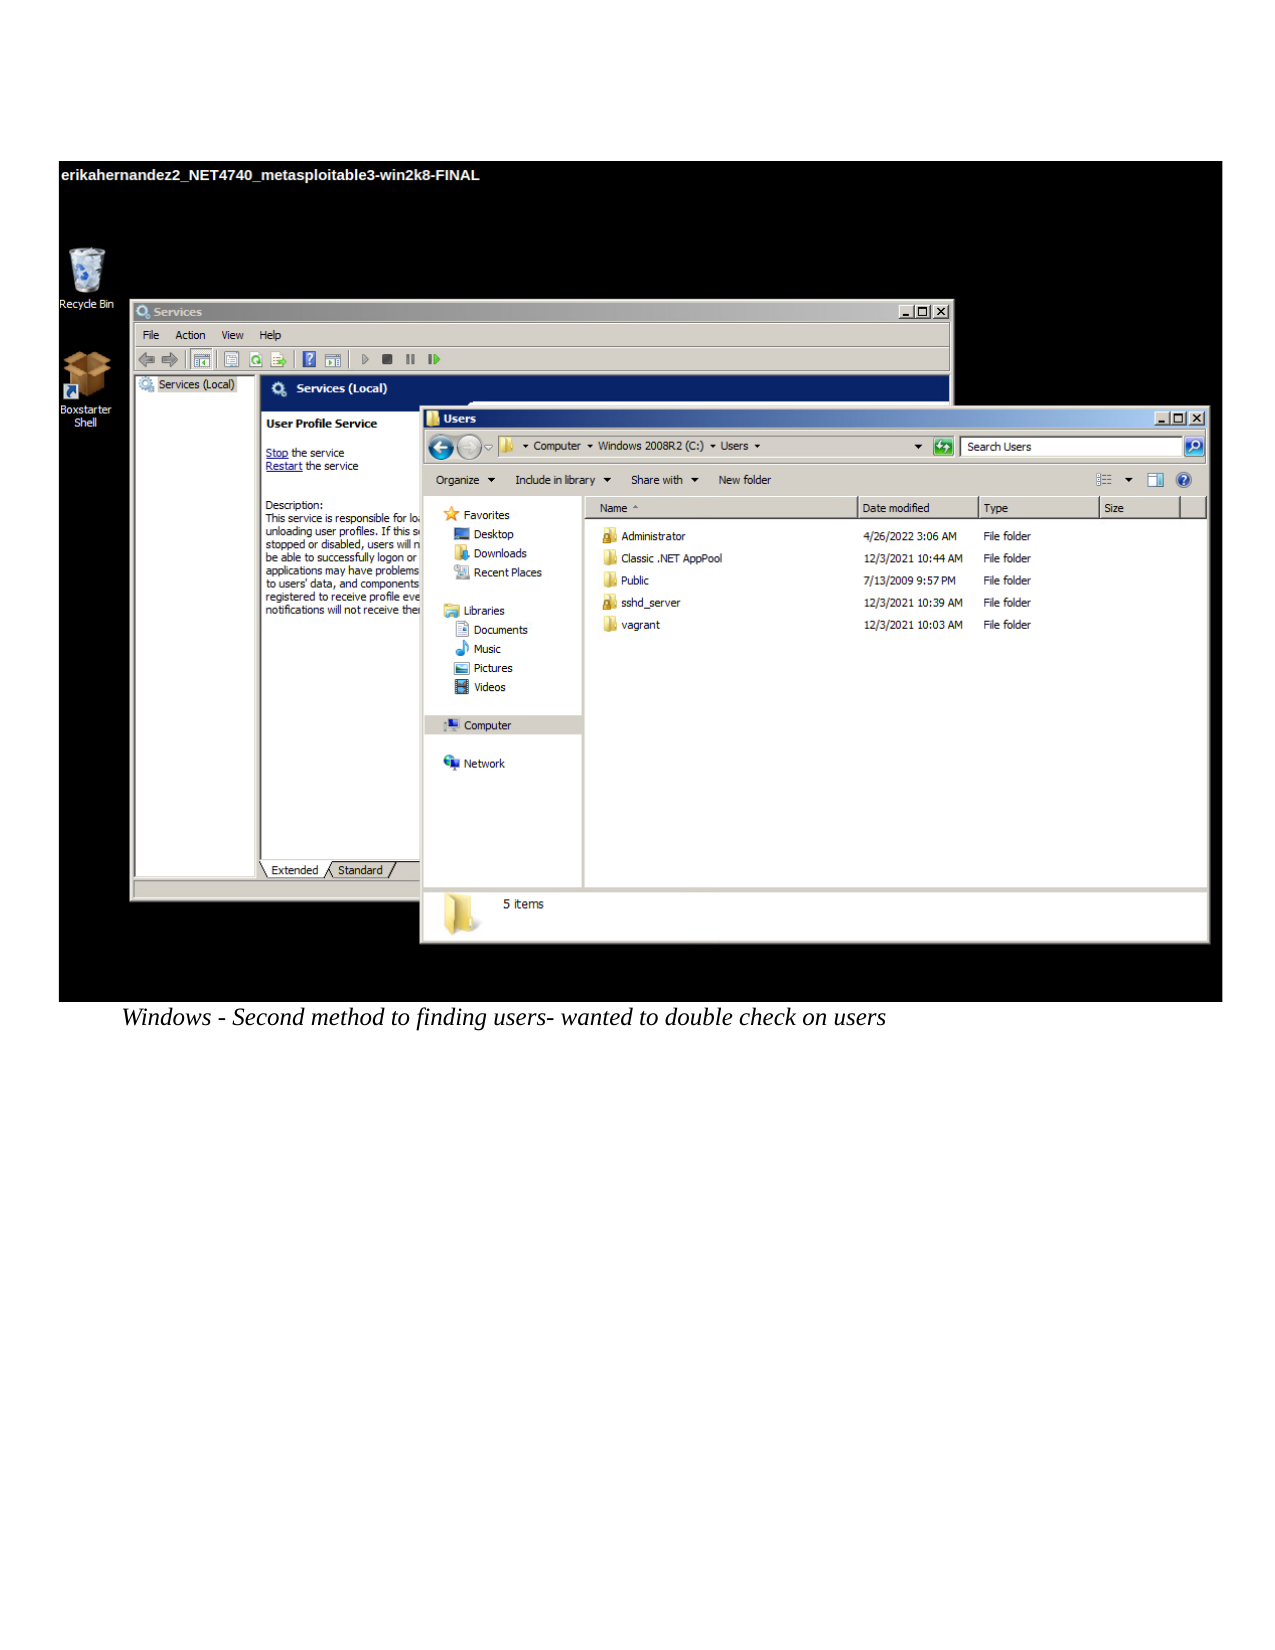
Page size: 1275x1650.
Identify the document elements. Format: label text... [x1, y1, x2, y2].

picture [58, 161, 1223, 1002]
text Windows - Second method to finding users- wanted to double check on users [121, 1002, 1160, 1031]
